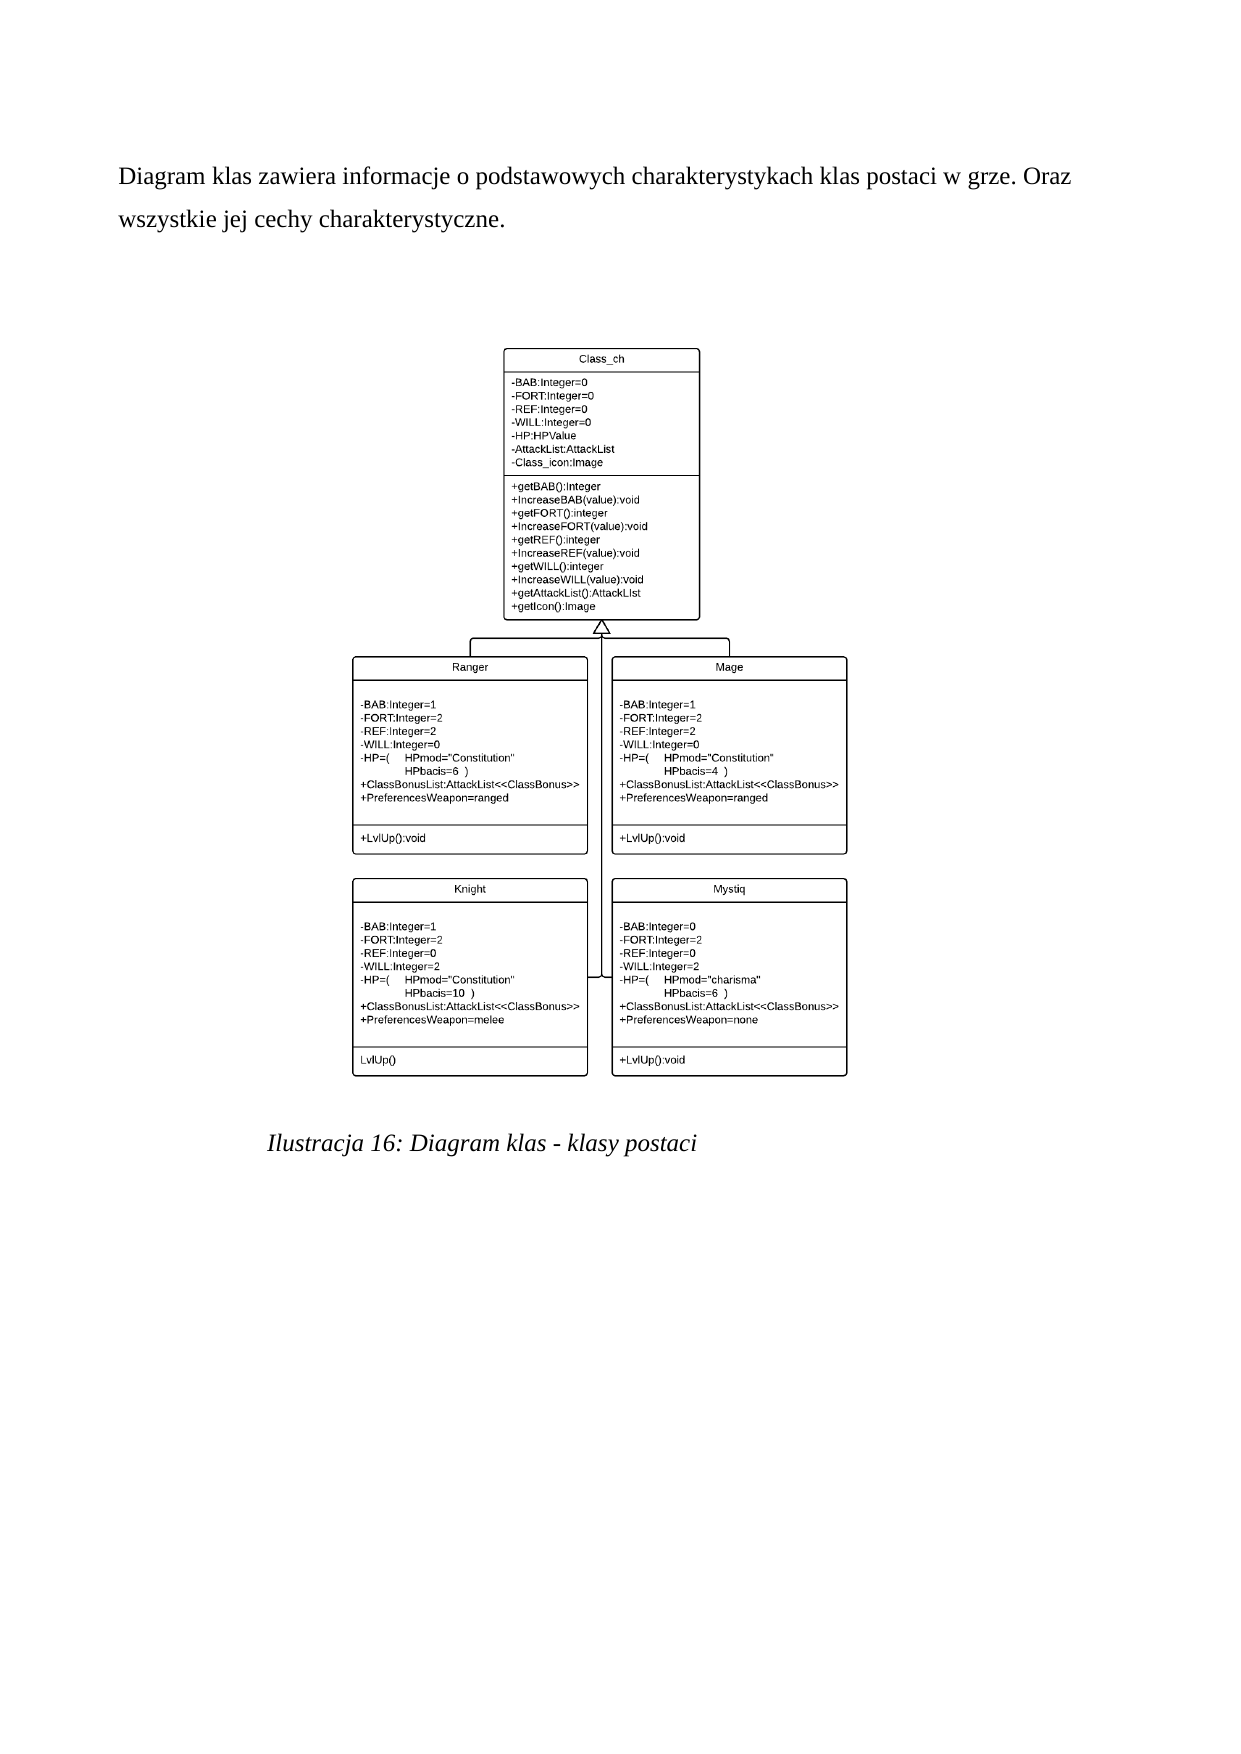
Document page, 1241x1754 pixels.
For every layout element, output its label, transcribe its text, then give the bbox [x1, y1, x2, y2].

picture [266, 299, 935, 1128]
text Diagram klas zawiera informacje o podstawowych charakterystykach klas postaci w grze. Oraz wszystkie jej cechy charakterystyczne. [118, 161, 1122, 233]
text Ilustracja 16: Diagram klas - klasy postaci [267, 1128, 935, 1157]
